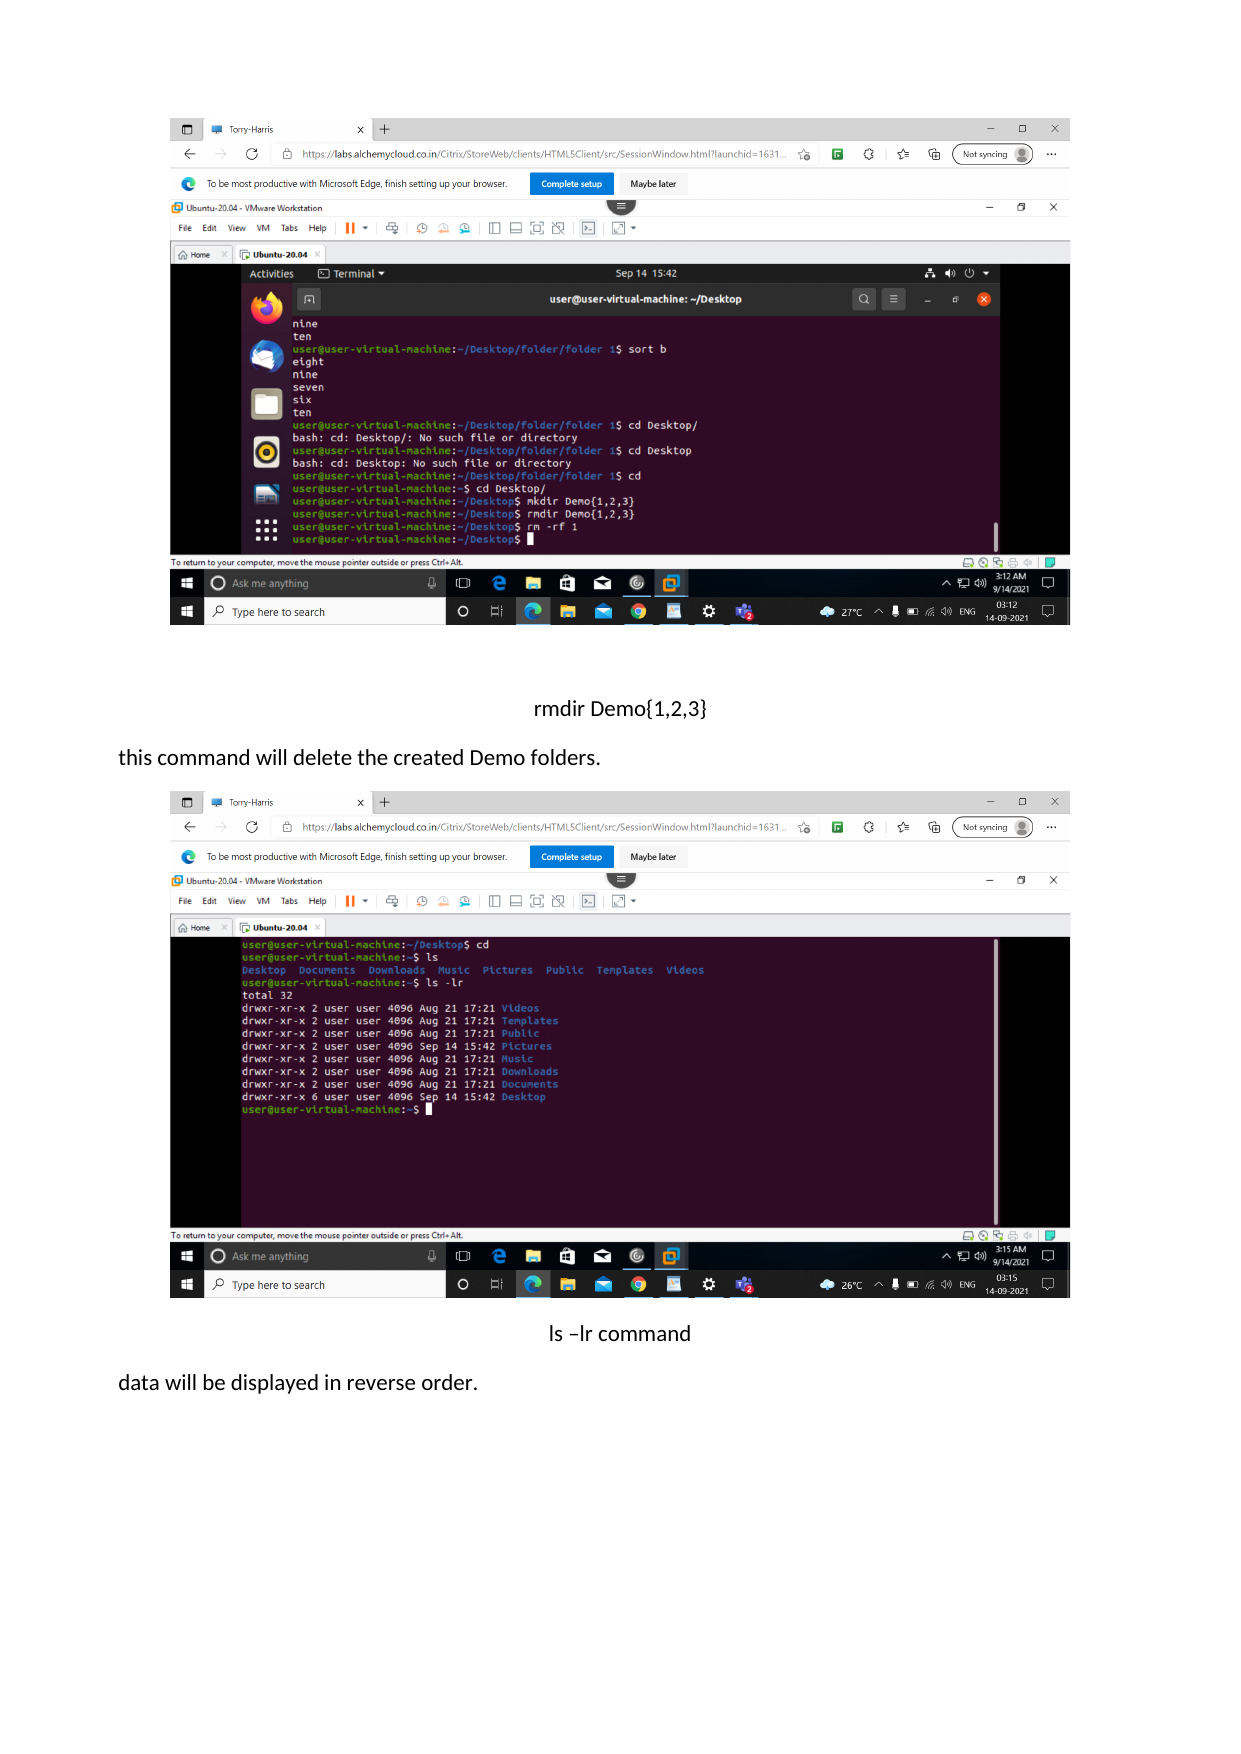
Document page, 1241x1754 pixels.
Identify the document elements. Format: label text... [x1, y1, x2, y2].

text rmdir Demo{1,2,3} [118, 694, 1122, 722]
text this command will delete the created Demo folders. [118, 743, 1122, 771]
text data will be displayed in reverse order. [118, 1368, 1122, 1396]
text ls –lr command [118, 1319, 1122, 1347]
